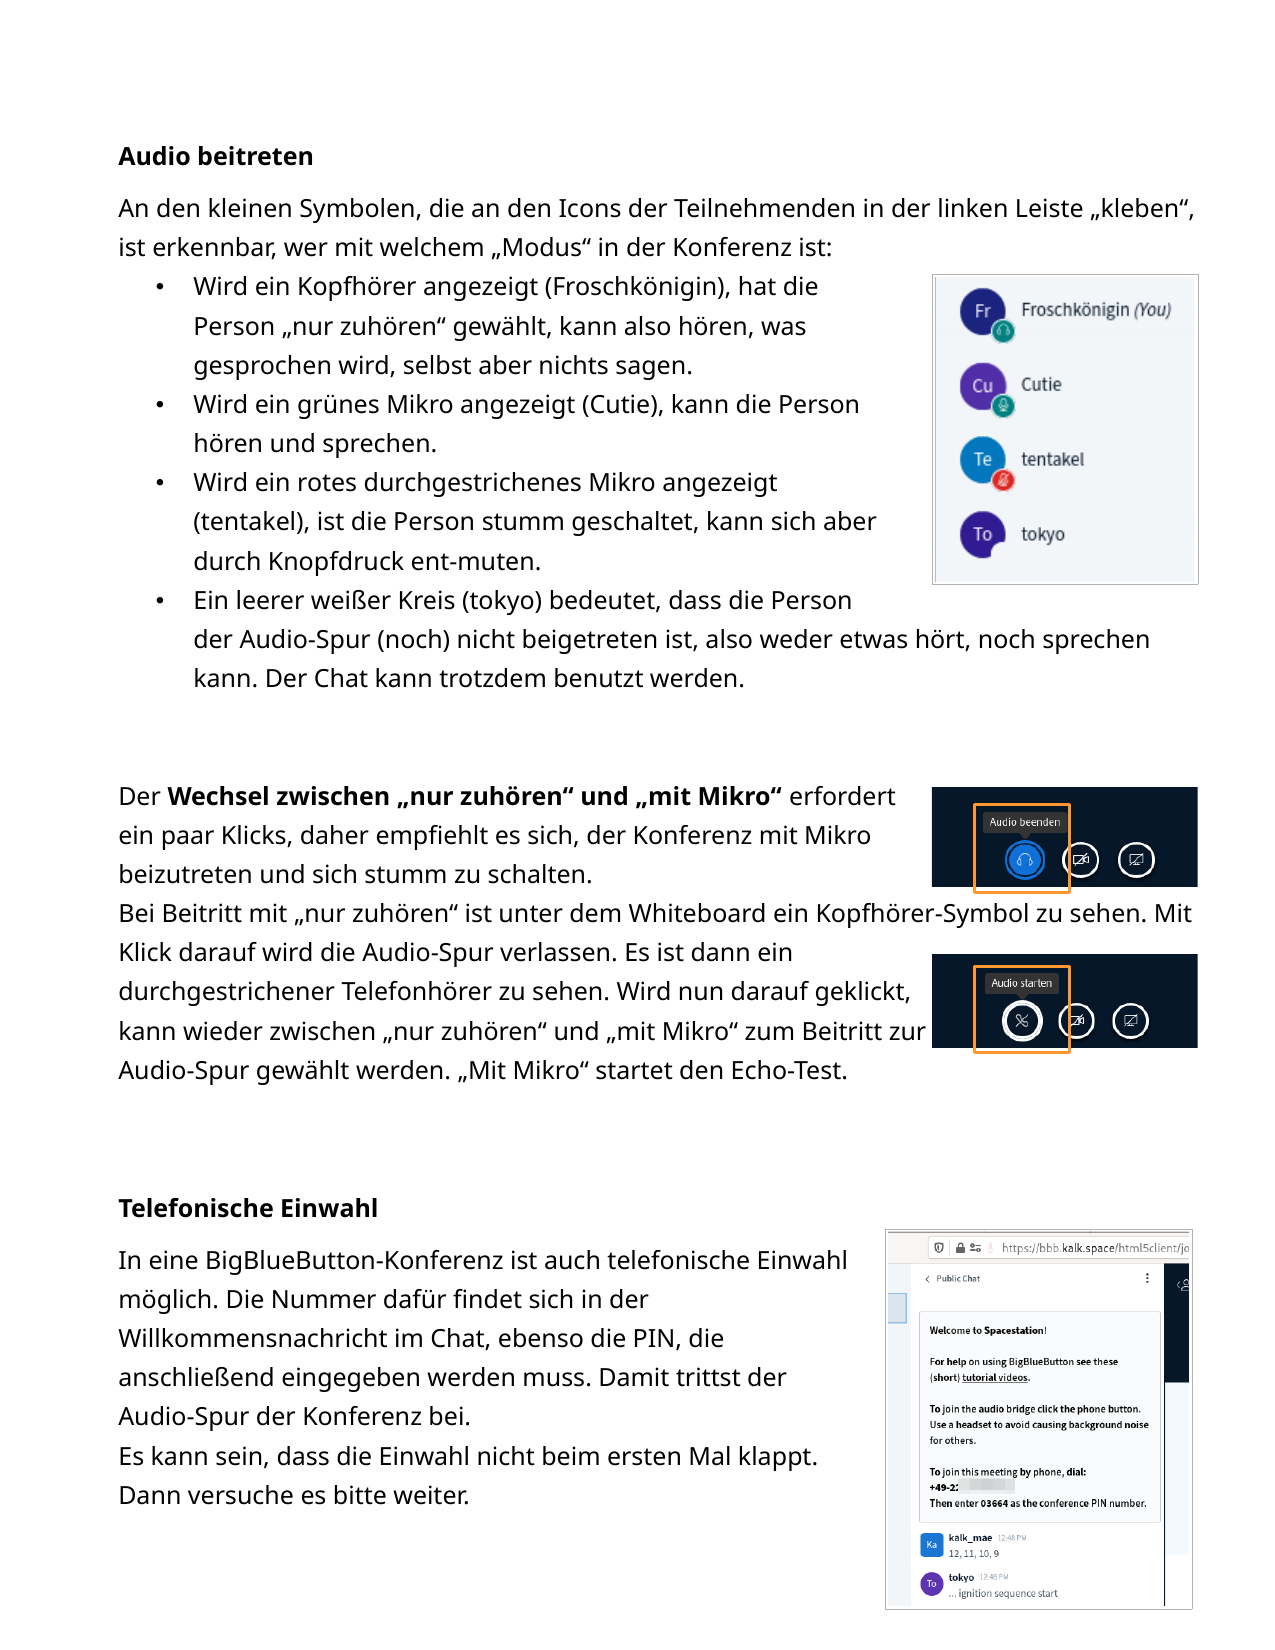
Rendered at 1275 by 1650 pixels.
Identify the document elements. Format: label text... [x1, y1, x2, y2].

list [935, 386, 1195, 460]
text [886, 1230, 1192, 1609]
picture [888, 1231, 1189, 1606]
subtitle Audio beitreten [118, 139, 1216, 173]
subtitle Telefonische Einwahl [118, 1191, 1216, 1225]
text Es kann sein, dass die Einwahl nicht beim ersten Mal klappt. Dann versuche es bitte weiter. [118, 1438, 885, 1511]
list [933, 275, 1198, 584]
text In eine BigBlueButton-Konferenz ist auch telefonische Einwahl möglich. Die Nummer dafür findet sich in der Willkommensnachricht im Chat, ebenso die PIN, die anschließend eingegeben werden muss. Damit trittst der Audio-Spur der Konferenz bei. [118, 1242, 885, 1433]
list Wird ein Kopfhörer angezeigt (Froschkönigin), hat die Person „nur zuhören“ gewählt, kann also hören, was gesprochen wird, selbst aber nichts sagen. [156, 269, 1216, 381]
list Wird ein grünes Mikro angezeigt (Cutie), kann die Person hören und sprechen. [156, 386, 932, 460]
text An den kleinen Symbolen, die an den Icons der Teilnehmenden in der linken Leiste „kleben“, ist erkennbar, wer mit welchem „Modus“ in der Konferenz ist: [118, 191, 1216, 264]
text Bei Beitritt mit „nur zuhören“ ist unter dem Whiteboard ein Kopfhörer-Symbol zu sehen. Mit Klick darauf wird die Audio-Spur verlassen. Es ist dann ein durchgestrichener Telefonhörer zu sehen. Wird nun darauf geklickt, kann wieder zwischen „nur zuhören“ und „mit Mikro“ zum Beitritt zur Audio-Spur gewählt werden. „Mit Mikro“ startet den Echo-Test. [118, 896, 1216, 1086]
list [935, 465, 1195, 577]
list Wird ein rotes durchgestrichenes Mikro angezeigt (tentakel), ist die Person stumm geschaltet, kann sich aber durch Knopfdruck ent-muten. [156, 465, 932, 577]
list Ein leerer weißer Kreis (tokyo) bedeutet, dass die Person der Audio-Spur (noch) nicht beigetreten ist, also weder etwas hört, noch sprechen kann. Der Chat kann trotzdem benutzt werden. [156, 582, 1216, 695]
text Der Wechsel zwischen „nur zuhören“ und „mit Mikro“ erfordert ein paar Klicks, daher empfiehlt es sich, der Konferenz mit Mikro beizutreten und sich stumm zu schalten. [118, 778, 1216, 891]
